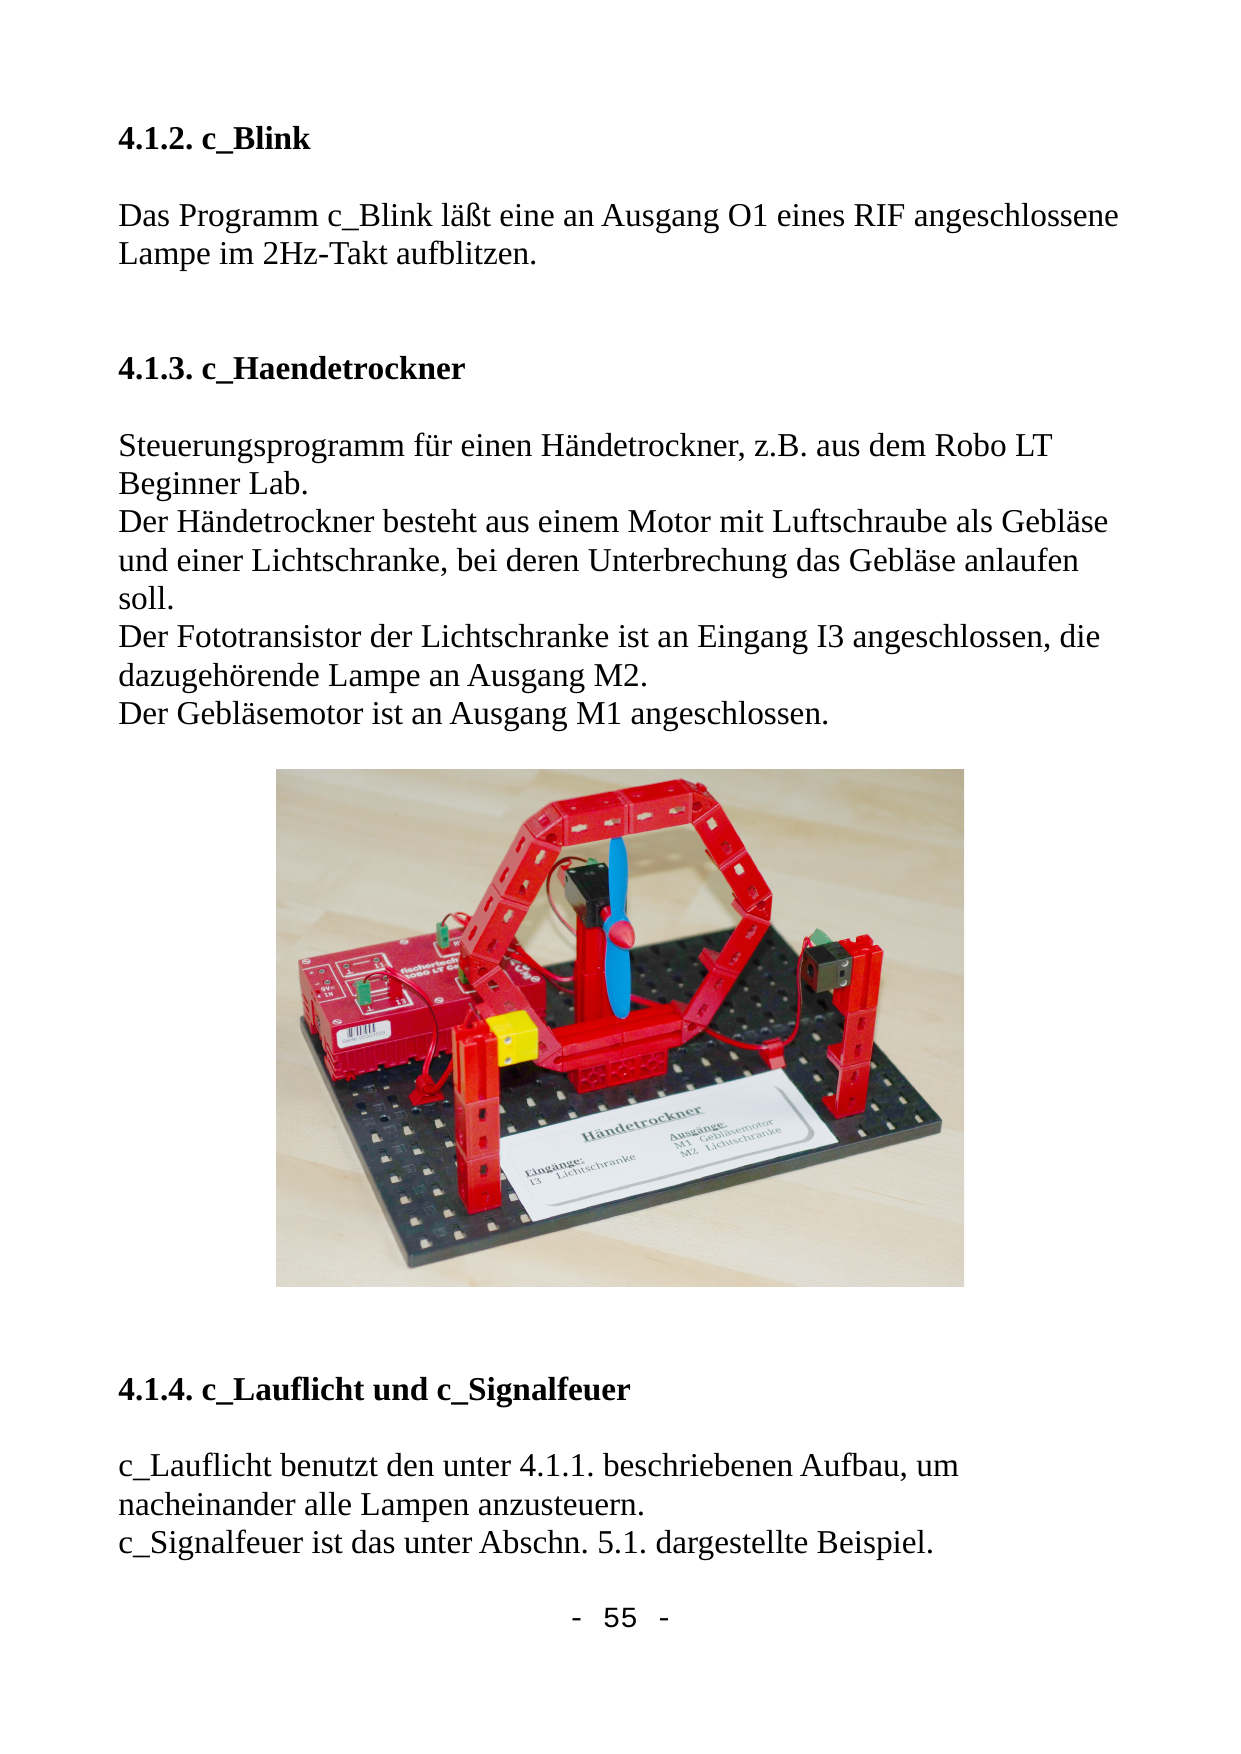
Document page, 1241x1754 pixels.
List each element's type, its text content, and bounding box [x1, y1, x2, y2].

text c_Lauflicht benutzt den unter 4.1.1. beschriebenen Aufbau, um nacheinander alle Lampen anzusteuern. [118, 1445, 1122, 1522]
text Steuerungsprogramm für einen Händetrockner, z.B. aus dem Robo LT Beginner Lab. [118, 425, 1122, 501]
text c_Signalfeuer ist das unter Abschn. 5.1. dargestellte Beispiel. [118, 1522, 1122, 1560]
text Der Gebläsemotor ist an Ausgang M1 angeschlossen. [118, 693, 1122, 731]
text Der Fototransistor der Lichtschranke ist an Eingang I3 angeschlossen, die dazugehörende Lampe an Ausgang M2. [118, 616, 1122, 693]
text 4.1.3. c_Haendetrockner [118, 348, 1122, 386]
picture [276, 769, 965, 1287]
text Das Programm c_Blink läßt eine an Ausgang O1 eines RIF angeschlossene Lampe im 2Hz-Takt aufblitzen. [118, 195, 1122, 271]
text 4.1.2. c_Blink [118, 118, 1122, 156]
text 4.1.4. c_Lauflicht und c_Signalfeuer [118, 1369, 1122, 1407]
text Der Händetrockner besteht aus einem Motor mit Luftschraube als Gebläse und einer Lichtschranke, bei deren Unterbrechung das Gebläse anlaufen soll. [118, 501, 1122, 616]
